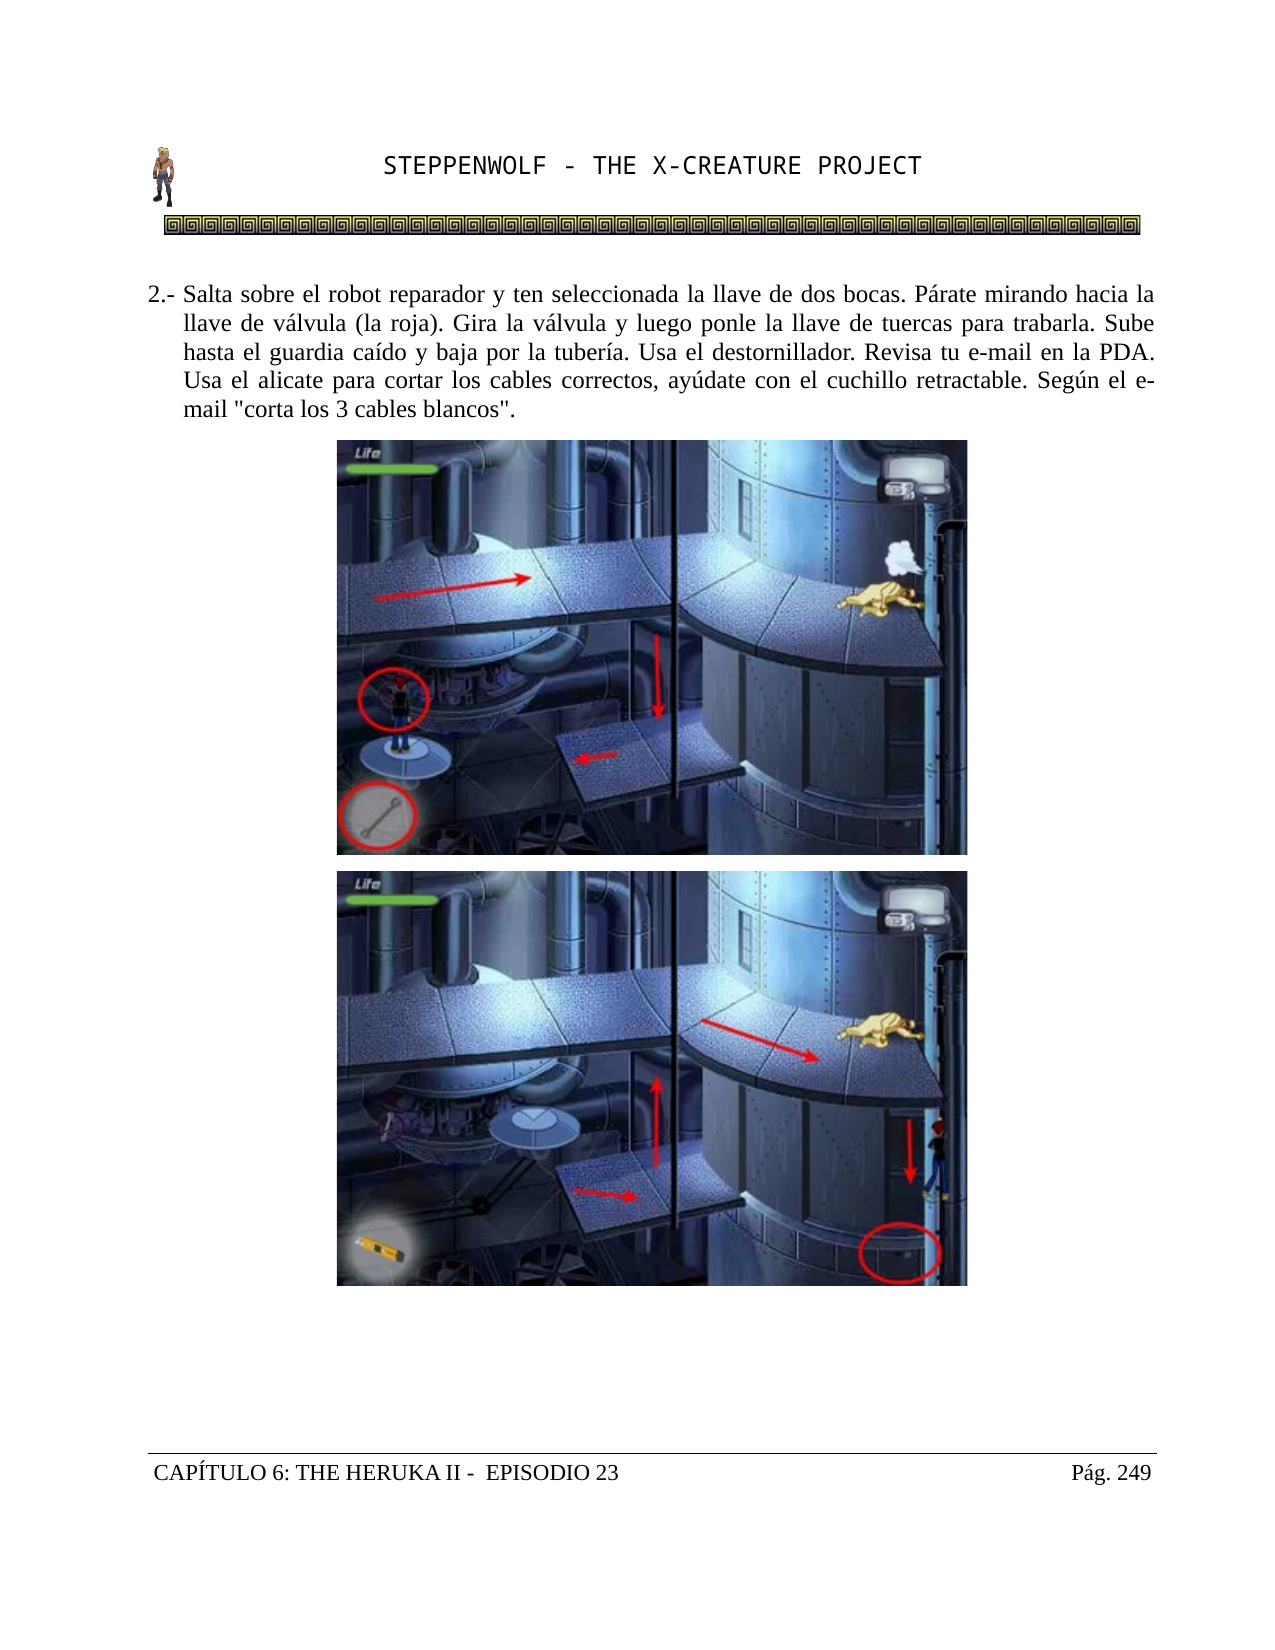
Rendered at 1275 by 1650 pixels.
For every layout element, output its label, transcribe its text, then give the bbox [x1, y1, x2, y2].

picture [336, 440, 968, 855]
picture [164, 215, 1141, 235]
picture [336, 871, 968, 1286]
picture [147, 147, 181, 207]
text 2.- Salta sobre el robot reparador y ten seleccionada la llave de dos bocas. Párate mirando hacia la llave de válvula (la roja). Gira la válvula y luego ponle la llave de tuercas para trabarla. Sube hasta el guardia caído y baja por la tubería. Usa el destornillador. Revisa tu e-mail en la PDA. Usa el alicate para cortar los cables correctos, ayúdate con el cuchillo retractable. Según el e-mail "corta los 3 cables blancos". [148, 279, 1157, 423]
